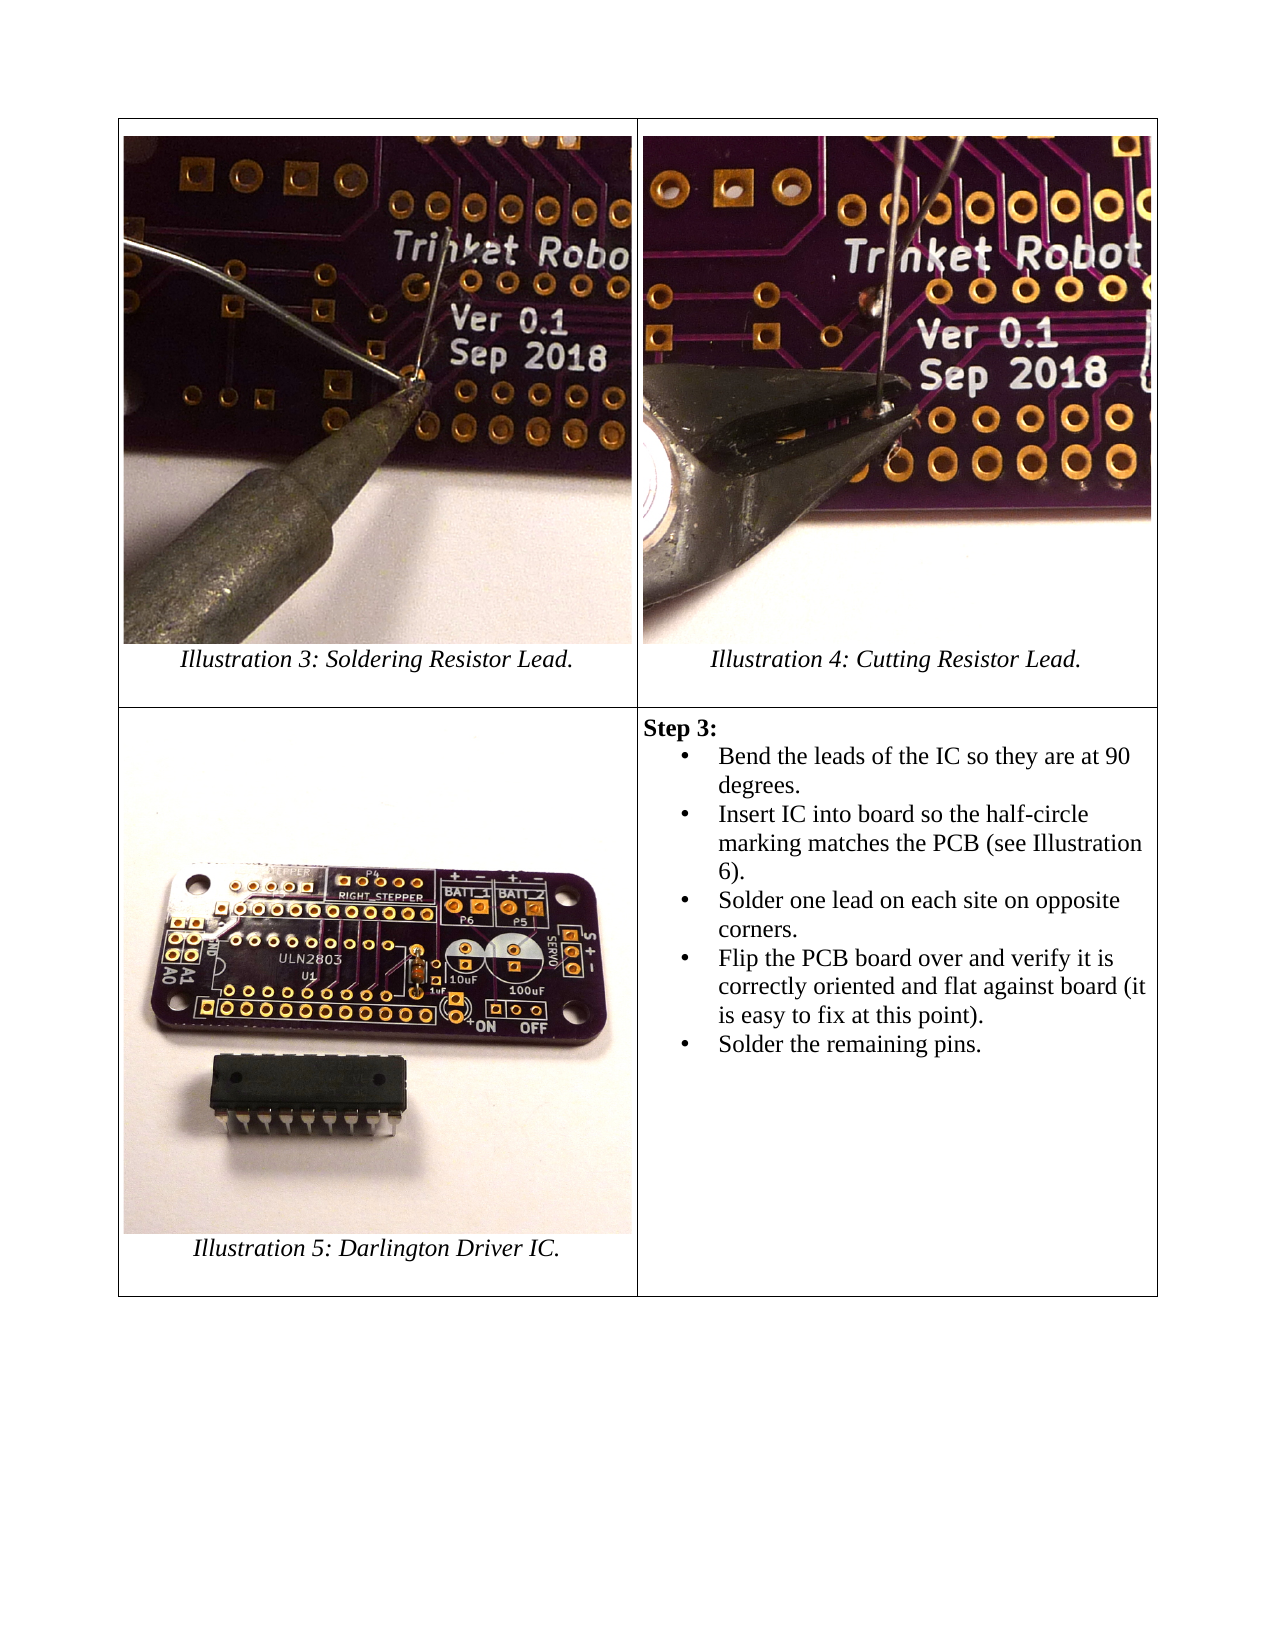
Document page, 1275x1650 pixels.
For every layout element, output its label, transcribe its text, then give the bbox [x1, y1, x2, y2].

picture [123, 136, 632, 644]
picture [123, 725, 632, 1234]
table_cell [638, 119, 1157, 707]
table_cell Step 3: Bend the leads of the IC so they are at 90 degrees. Insert IC into board so the half-circle marking matches the PCB (see Illustration 6). Solder one lead on each site on opposite corners. Flip the PCB board over and verify it is correctly oriented and flat against board (it is easy to fix at this point). Solder the remaining pins. [638, 708, 1157, 1296]
table_cell [119, 119, 637, 707]
picture [643, 136, 1152, 644]
table_cell [119, 708, 637, 1296]
